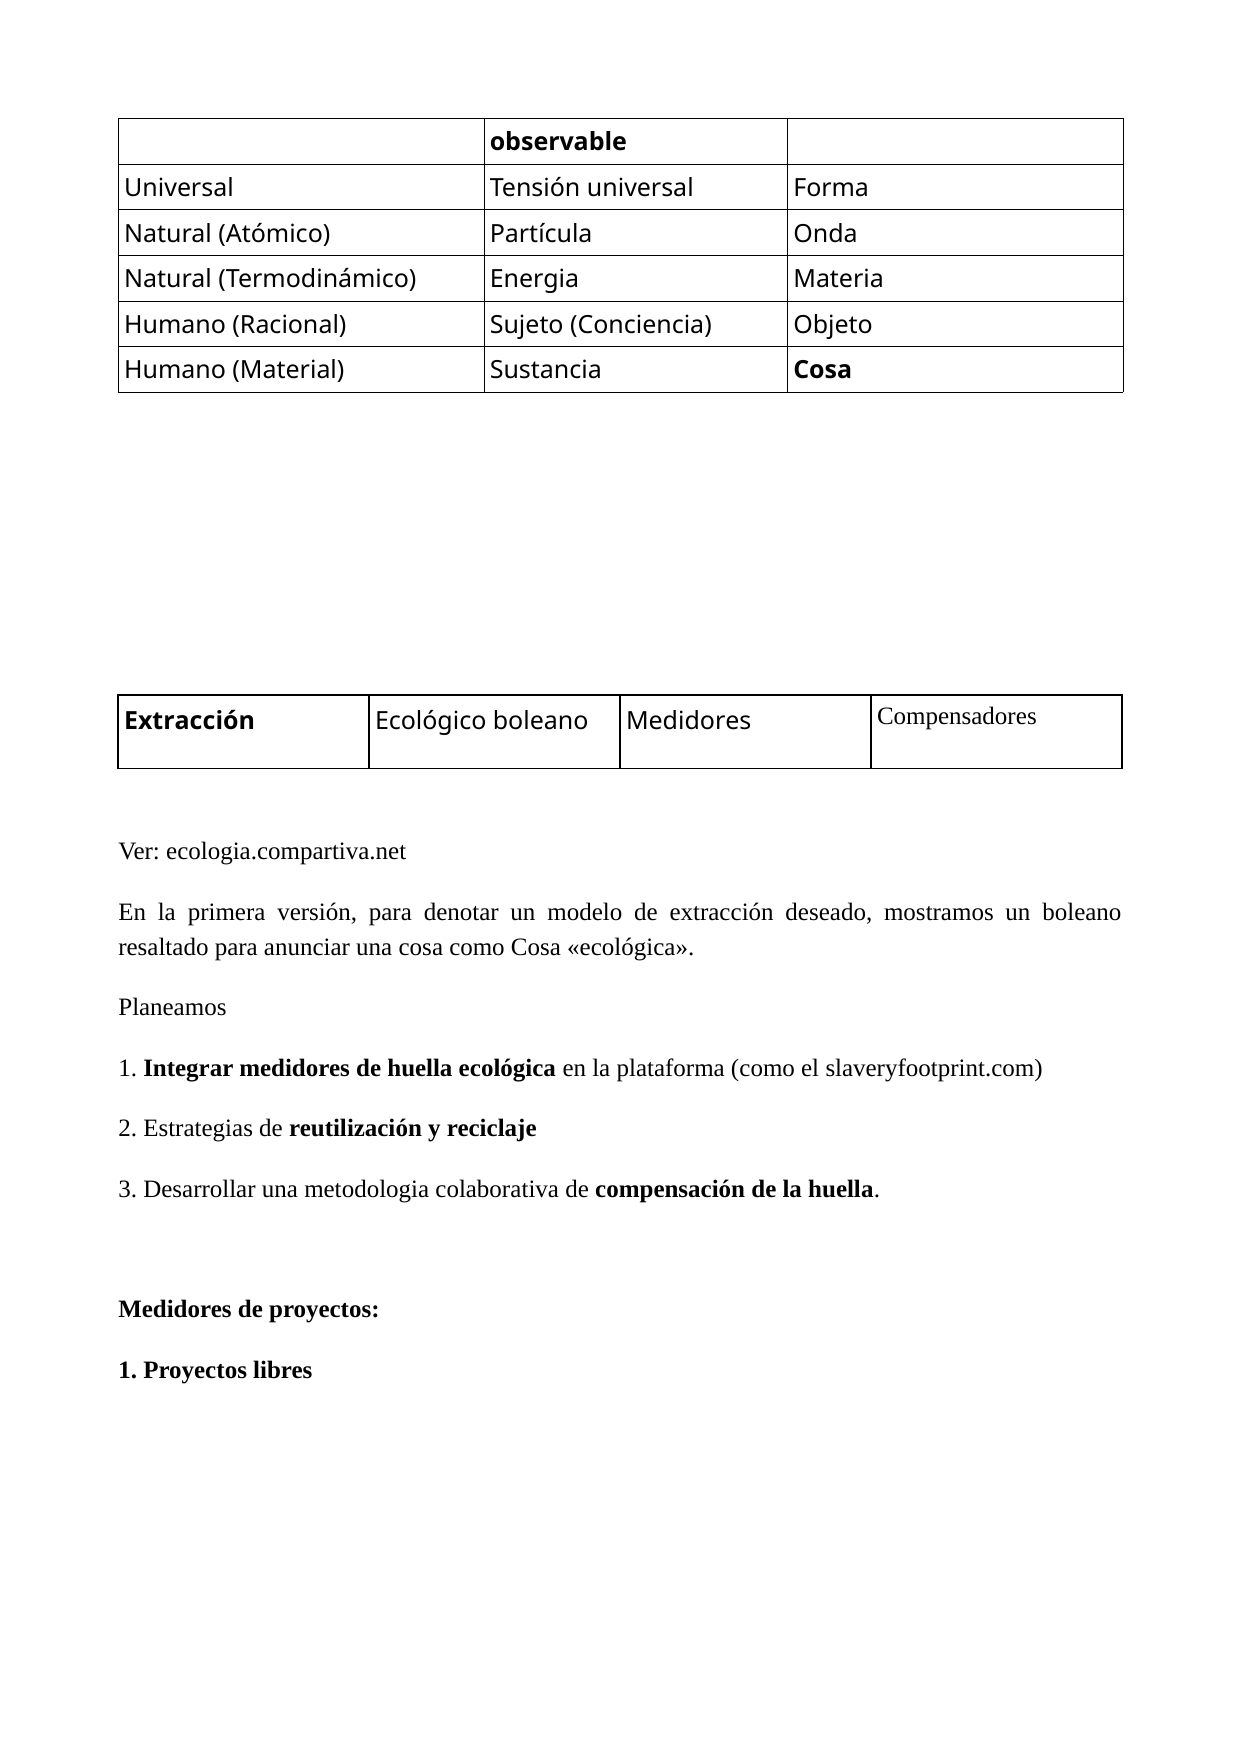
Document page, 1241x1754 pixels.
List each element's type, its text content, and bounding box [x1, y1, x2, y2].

table_cell Materia [788, 256, 1123, 301]
text En la primera versión, para denotar un modelo de extracción deseado, mostramos un boleano resaltado para anunciar una cosa como Cosa «ecológica». [118, 890, 1122, 961]
table_cell Tensión universal [485, 165, 787, 209]
table_cell Universal [119, 165, 484, 209]
table_cell Forma [788, 165, 1123, 209]
table_cell Objeto [788, 302, 1123, 346]
table_header [119, 119, 484, 164]
table_header Extracción [119, 696, 368, 767]
table_header Ecológico boleano [370, 696, 619, 767]
table_cell Energia [485, 256, 787, 301]
text Medidores de proyectos: [118, 1288, 1122, 1323]
table_header observable [485, 119, 787, 164]
text 1. Integrar medidores de huella ecológica en la plataforma (como el slaveryfootprint.com) [118, 1046, 1122, 1082]
text Ver: ecologia.compartiva.net [118, 829, 1122, 865]
table_cell Humano (Racional) [119, 302, 484, 346]
text 1. Proyectos libres [118, 1348, 1122, 1384]
table_cell Natural (Atómico) [119, 210, 484, 255]
table_header [788, 119, 1123, 164]
table_cell Natural (Termodinámico) [119, 256, 484, 301]
table_cell Partícula [485, 210, 787, 255]
table_cell Cosa [788, 347, 1123, 392]
text 3. Desarrollar una metodologia colaborativa de compensación de la huella. [118, 1167, 1122, 1202]
table_cell Onda [788, 210, 1123, 255]
table_cell Sujeto (Conciencia) [485, 302, 787, 346]
table_cell Humano (Material) [119, 347, 484, 392]
table_header Medidores [621, 696, 870, 767]
table_header Compensadores [872, 696, 1121, 767]
text Planeamos [118, 986, 1122, 1021]
text 2. Estrategias de reutilización y reciclaje [118, 1107, 1122, 1142]
table_cell Sustancia [485, 347, 787, 392]
